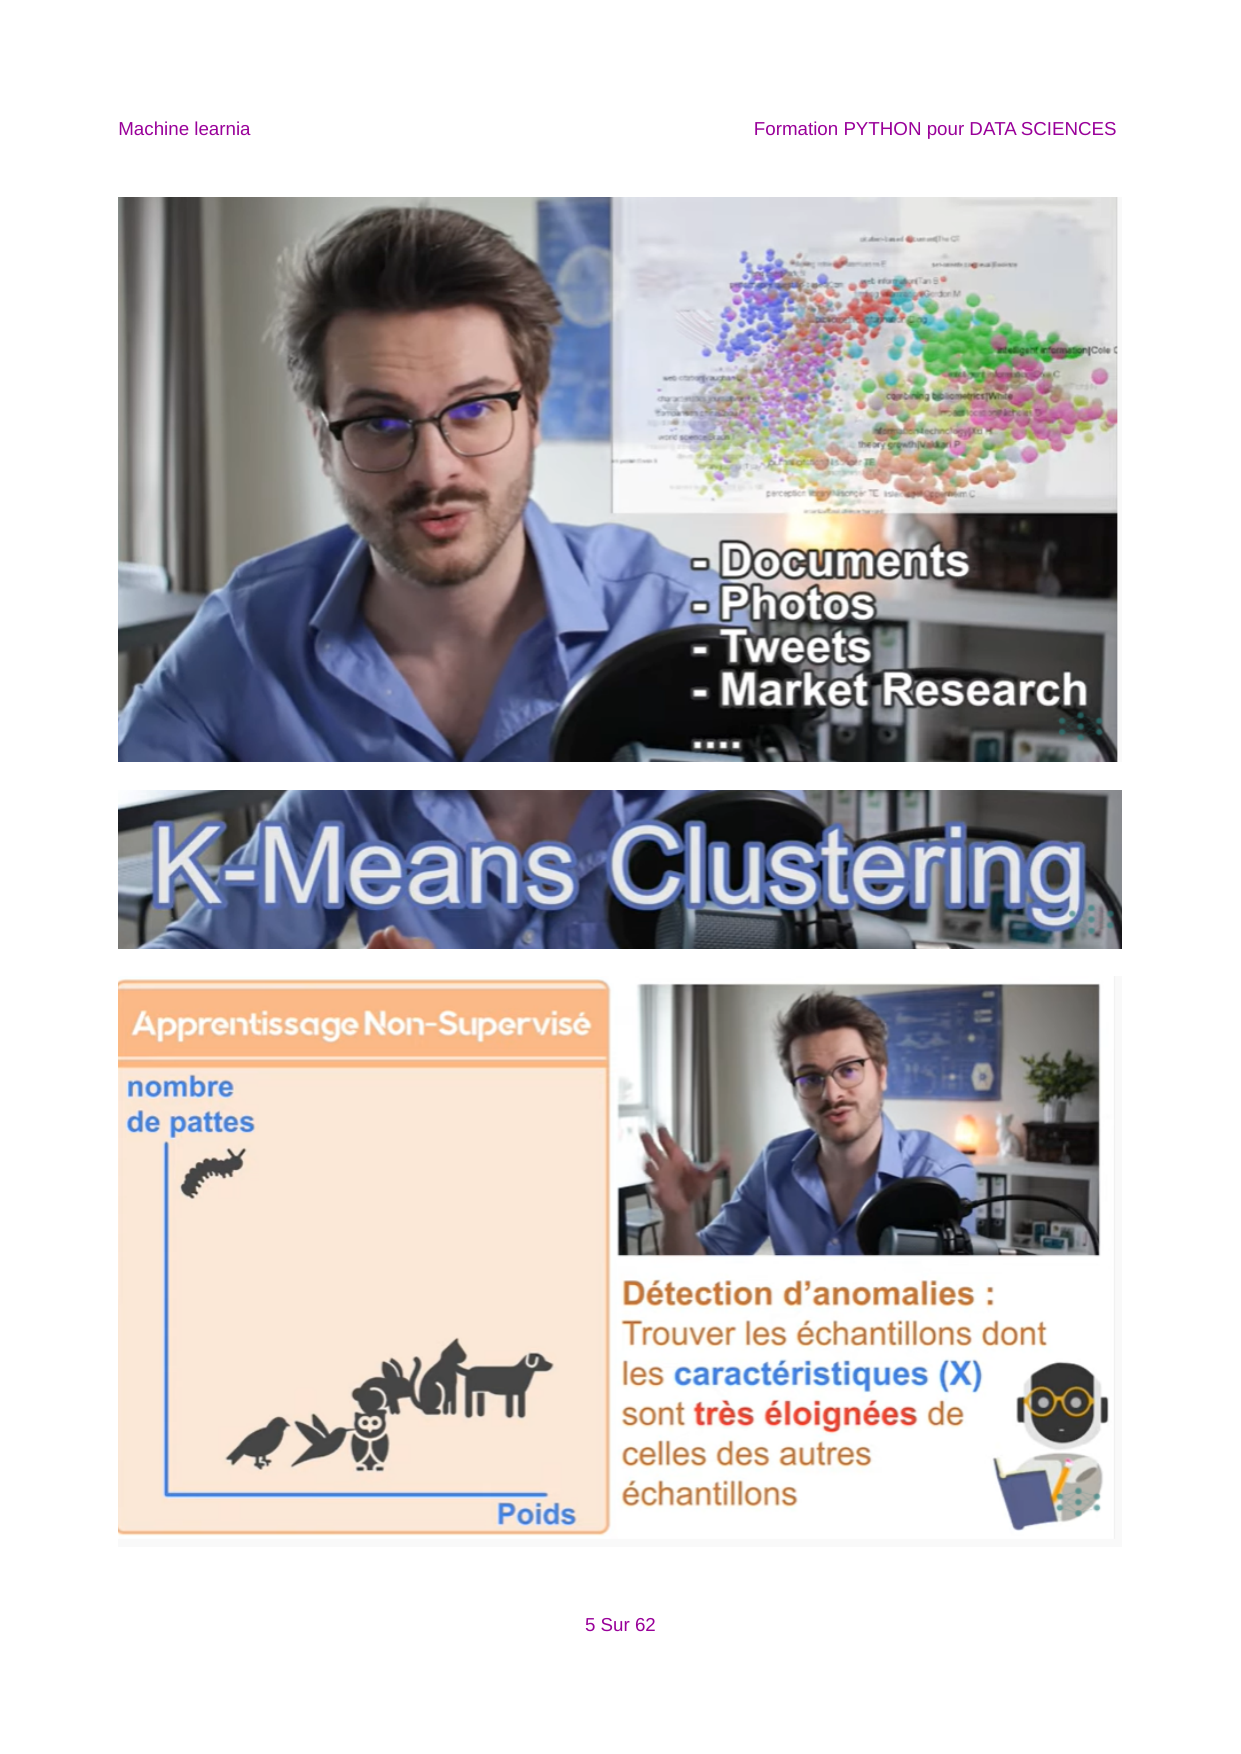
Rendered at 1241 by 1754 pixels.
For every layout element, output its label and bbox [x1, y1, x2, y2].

picture [118, 976, 1122, 1547]
picture [118, 197, 1122, 762]
picture [118, 790, 1122, 949]
